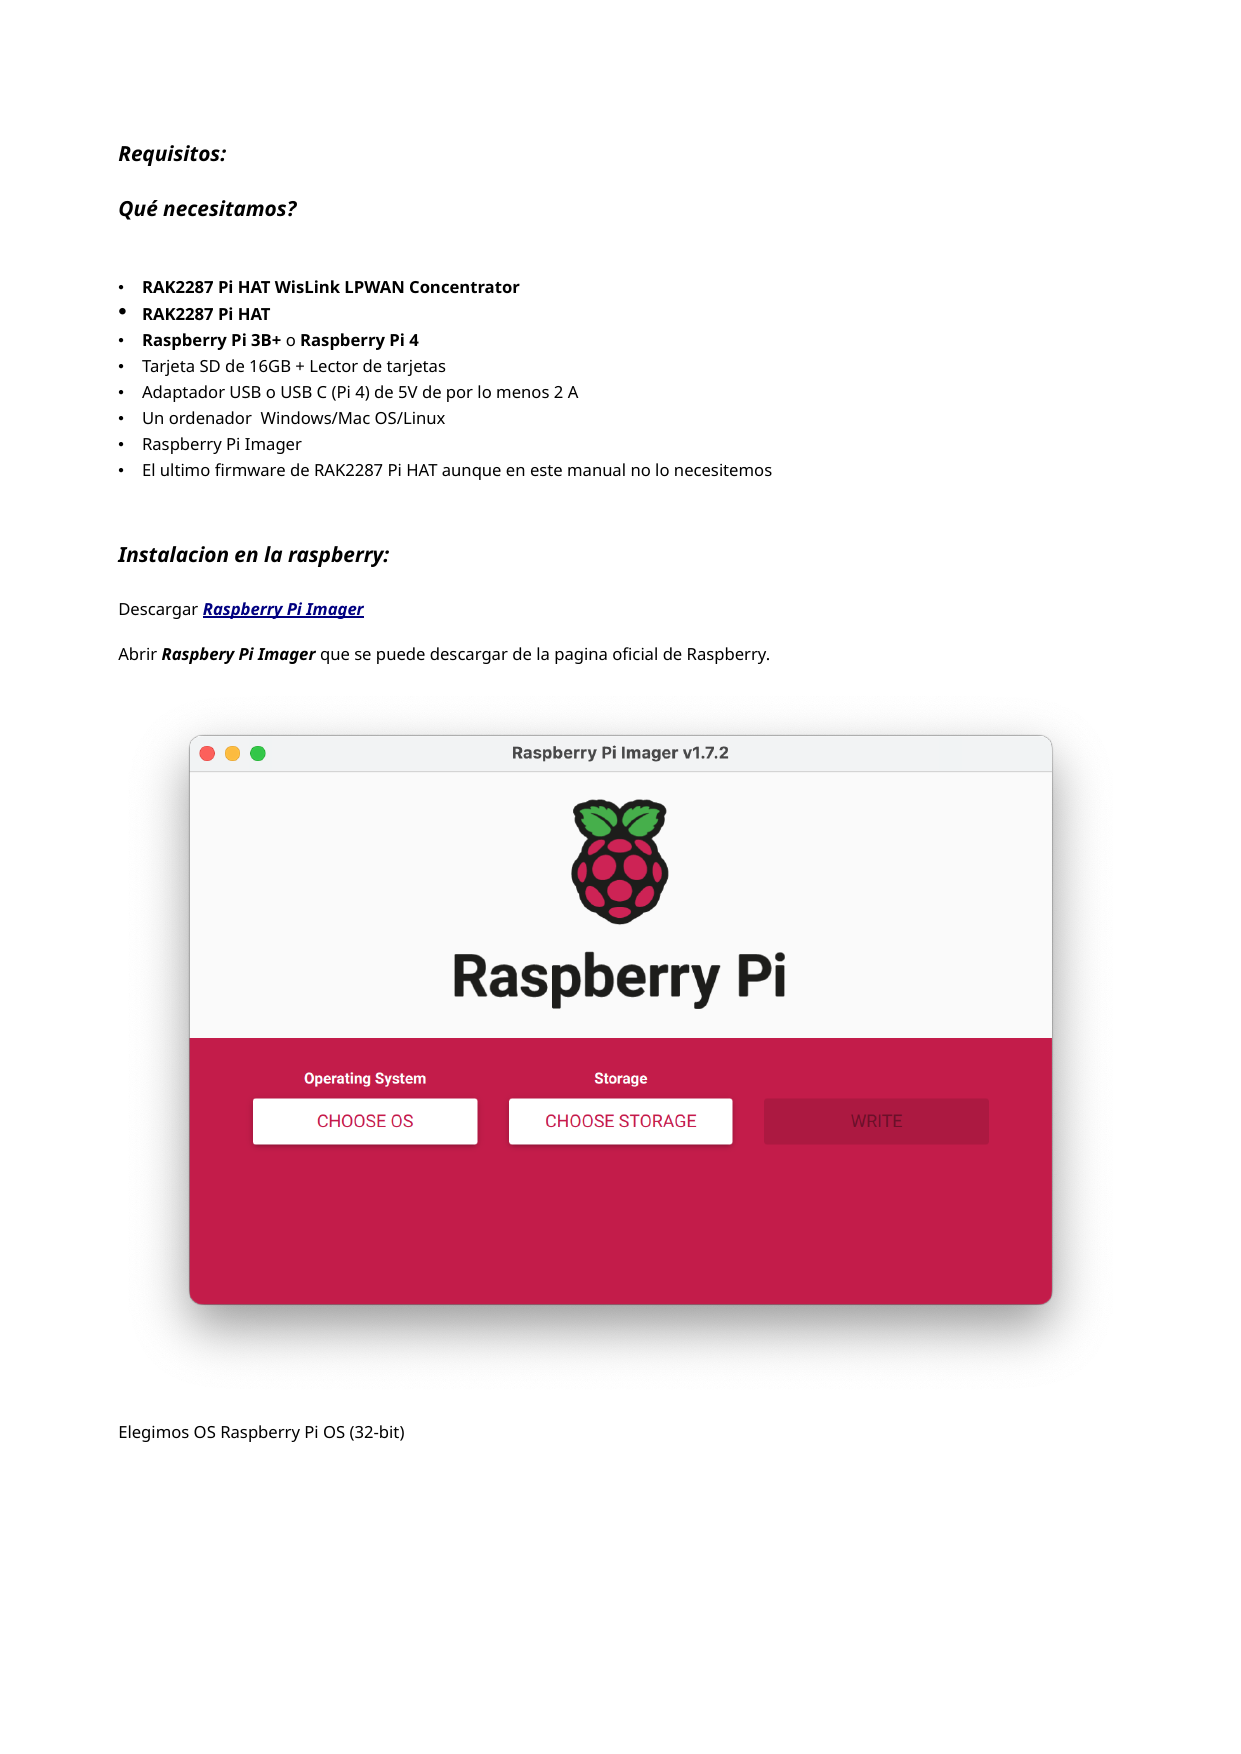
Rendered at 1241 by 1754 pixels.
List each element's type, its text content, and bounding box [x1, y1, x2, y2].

list El ultimo firmware de RAK2287 Pi HAT aunque en este manual no lo necesitemos [118, 459, 1122, 482]
list Un ordenador Windows/Mac OS/Linux [118, 407, 1122, 429]
picture [118, 687, 1123, 1398]
text Descargar Raspberry Pi Imager [118, 597, 1122, 620]
list Raspberry Pi 3B+ o Raspberry Pi 4 [118, 329, 1122, 351]
text Abrir Raspbery Pi Imager que se puede descargar de la pagina oficial de Raspberry. [118, 642, 1122, 665]
text Instalacion en la raspberry: [118, 540, 1122, 569]
list RAK2287 Pi HAT [118, 302, 1122, 325]
list Tarjeta SD de 16GB + Lector de tarjetas [118, 355, 1122, 377]
text Elegimos OS Raspberry Pi OS (32-bit) [118, 1420, 1122, 1443]
list RAK2287 Pi HAT WisLink LPWAN Concentrator [118, 276, 1122, 299]
list Raspberry Pi Imager [118, 433, 1122, 456]
subtitle Qué necesitamos? [118, 194, 1122, 223]
subtitle Requisitos: [118, 139, 1122, 167]
list Adaptador USB o USB C (Pi 4) de 5V de por lo menos 2 A [118, 381, 1122, 403]
